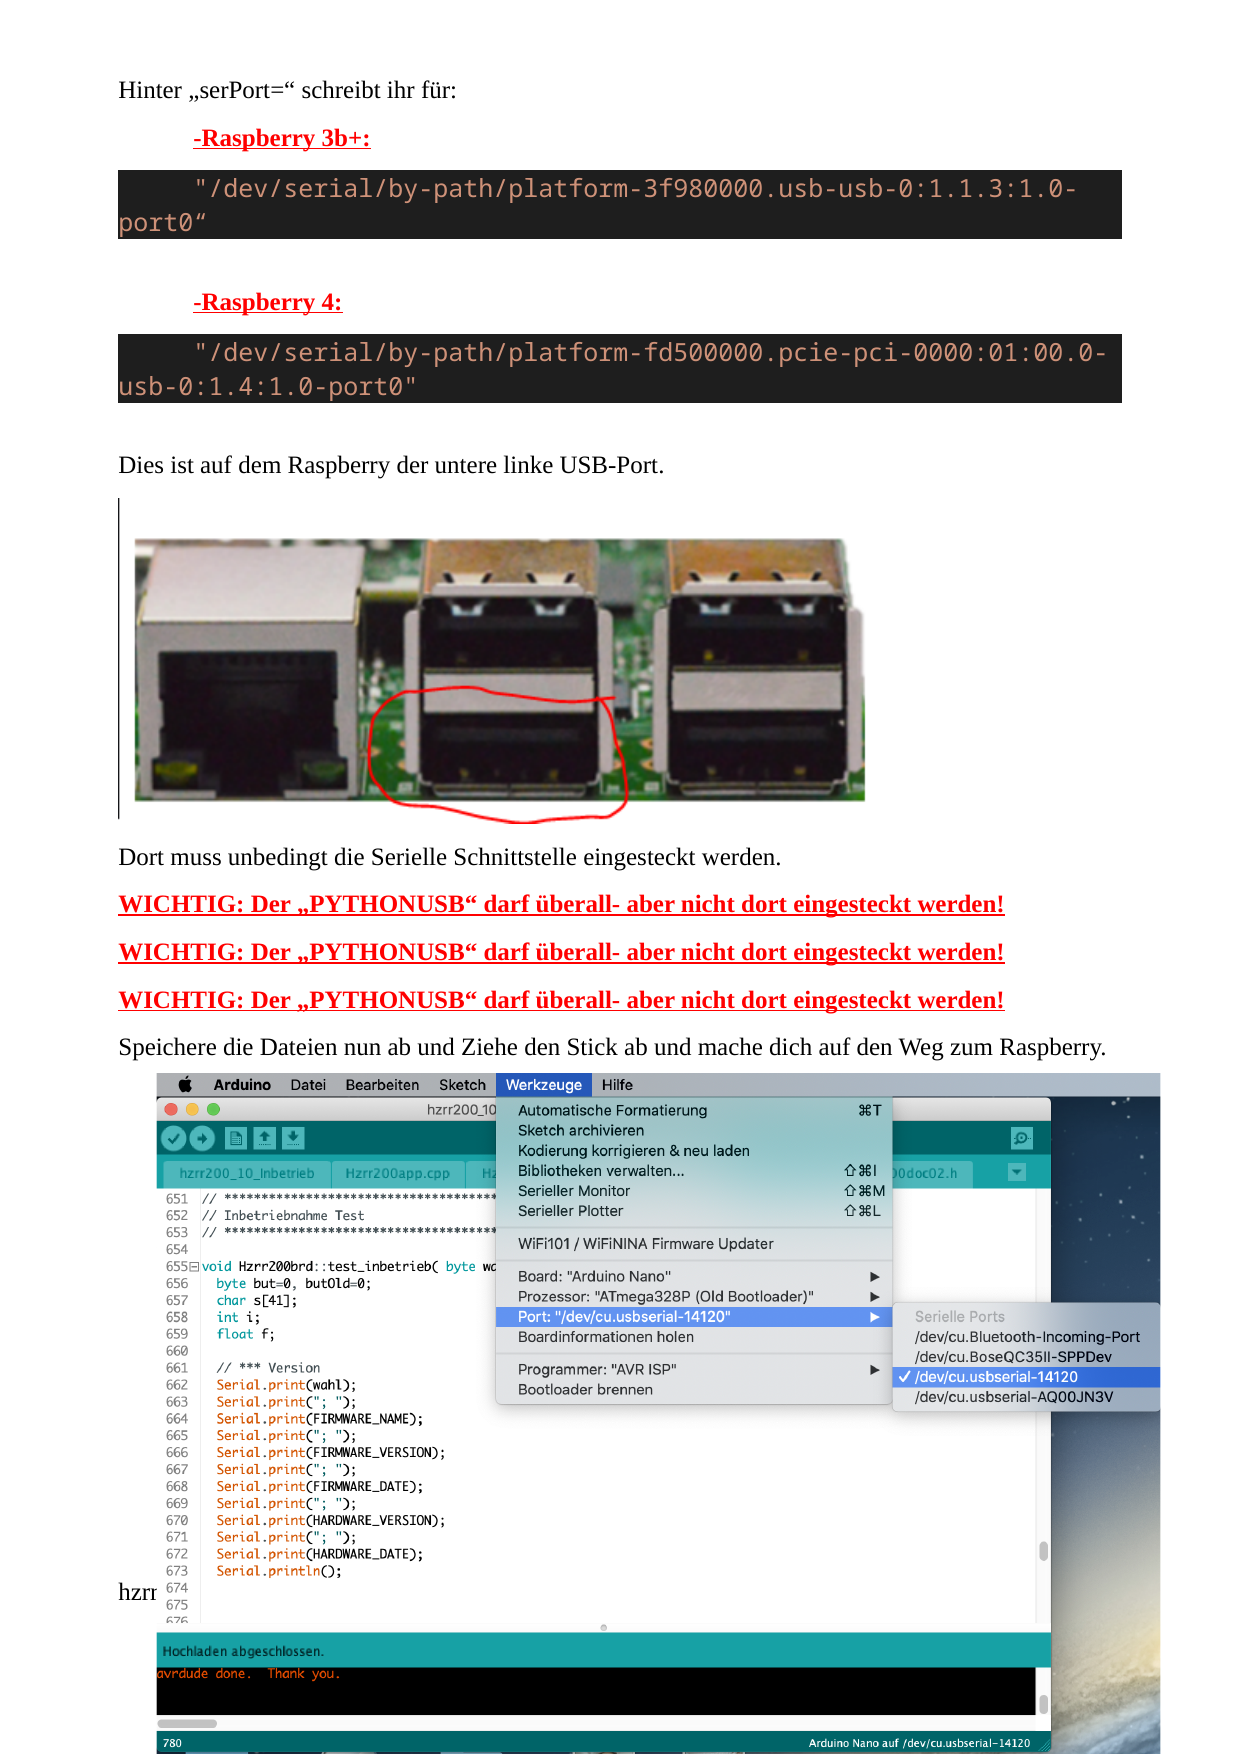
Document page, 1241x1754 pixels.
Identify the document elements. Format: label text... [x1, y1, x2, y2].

text Hinter „serPort=“ schreibt ihr für: [118, 75, 1122, 104]
text "/dev/serial/by-path/platform-fd500000.pcie-pci-0000:01:00.0-usb-0:1.4:1.0-port0" [118, 334, 1122, 403]
text "/dev/serial/by-path/platform-3f980000.usb-usb-0:1.1.3:1.0-port0“ [118, 170, 1122, 239]
text WICHTIG: Der „PYTHONUSB“ darf überall- aber nicht dort eingesteckt werden! [118, 937, 1122, 966]
text -Raspberry 3b+: [118, 123, 1122, 151]
text Dort muss unbedingt die Serielle Schnittstelle eingesteckt werden. [118, 842, 1122, 871]
text WICHTIG: Der „PYTHONUSB“ darf überall- aber nicht dort eingesteckt werden! [118, 889, 1122, 918]
text Speichere die Dateien nun ab und Ziehe den Stick ab und mache dich auf den Weg zum Raspberry. [118, 1032, 1122, 1061]
text WICHTIG: Der „PYTHONUSB“ darf überall- aber nicht dort eingesteckt werden! [118, 985, 1122, 1013]
text Dies ist auf dem Raspberry der untere linke USB-Port. [118, 451, 1122, 479]
text -Raspberry 4: [118, 287, 1122, 315]
